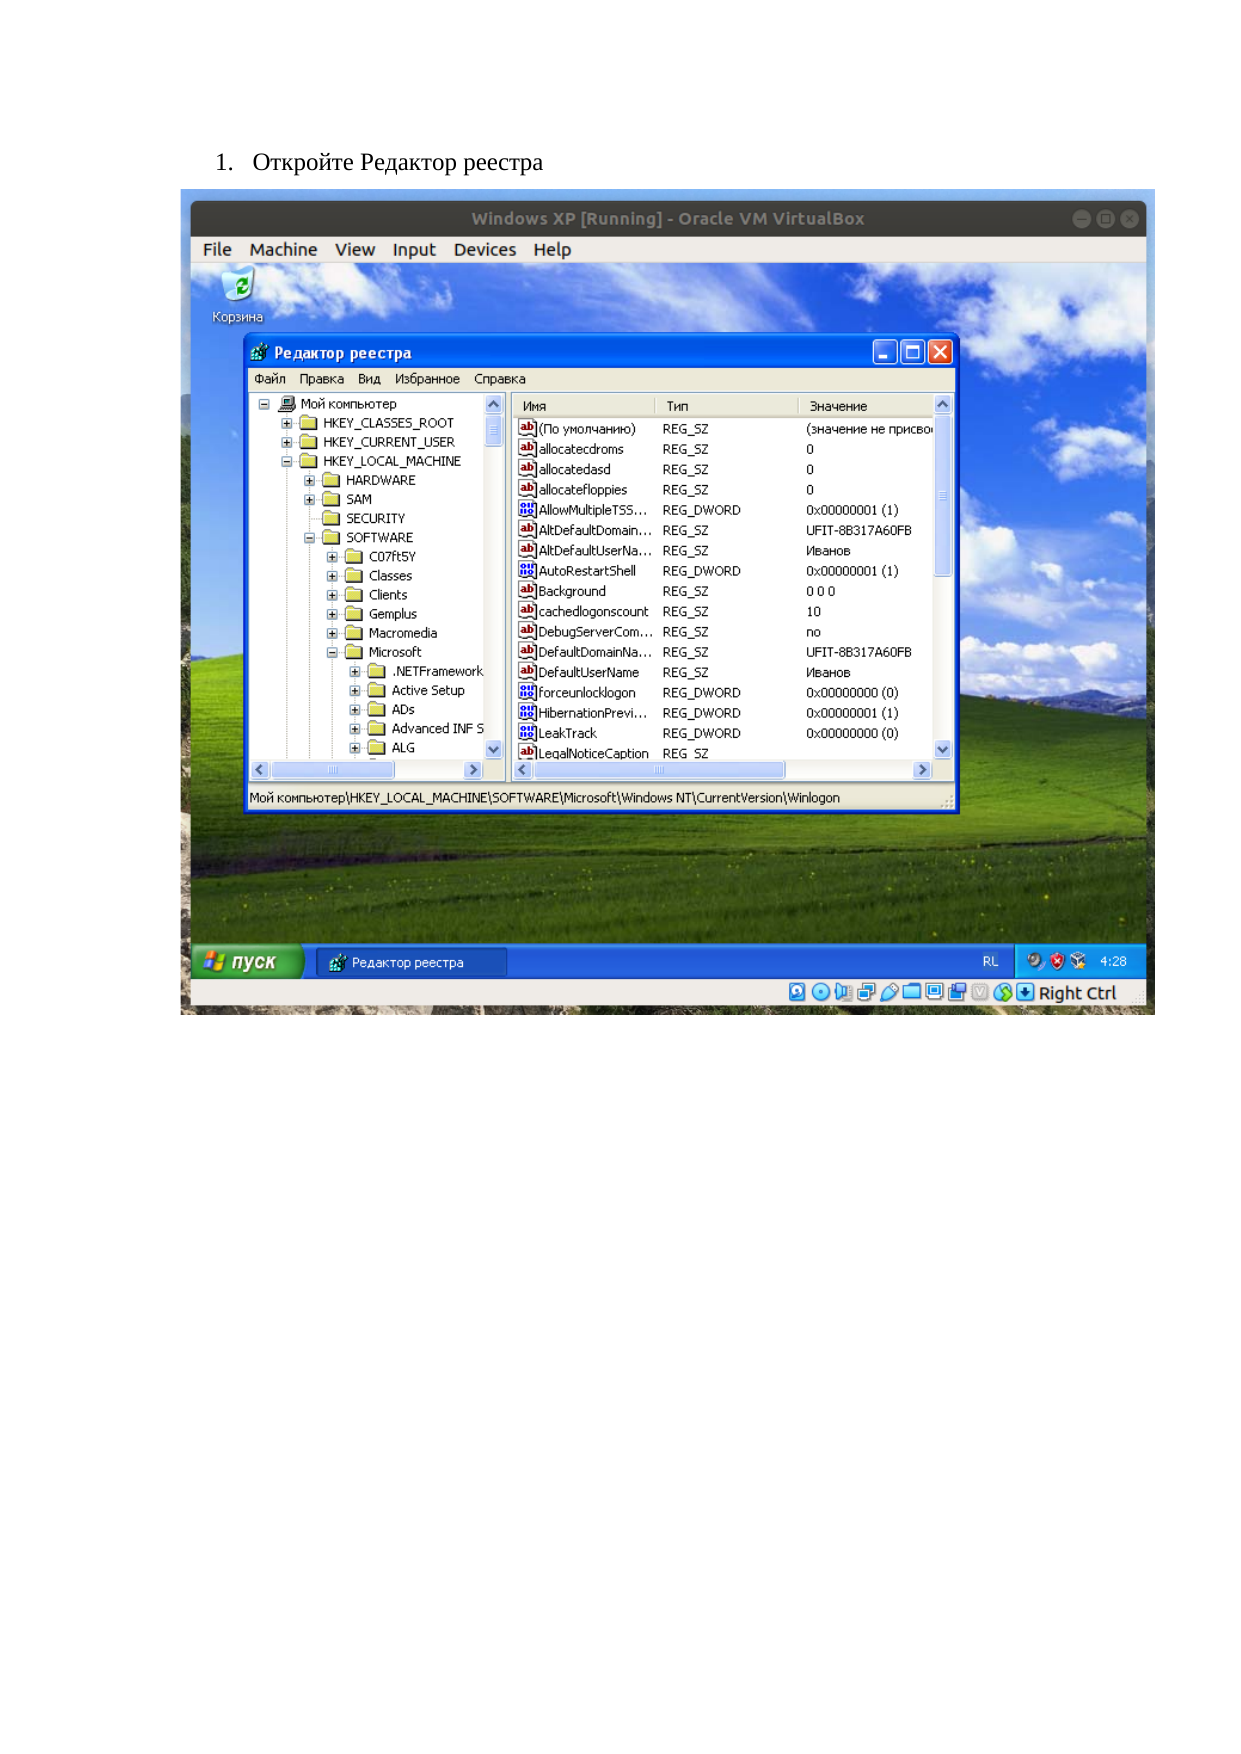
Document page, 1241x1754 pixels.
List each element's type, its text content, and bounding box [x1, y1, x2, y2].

list Откройте Редактор реестра [215, 147, 1152, 176]
picture [180, 189, 1155, 1015]
